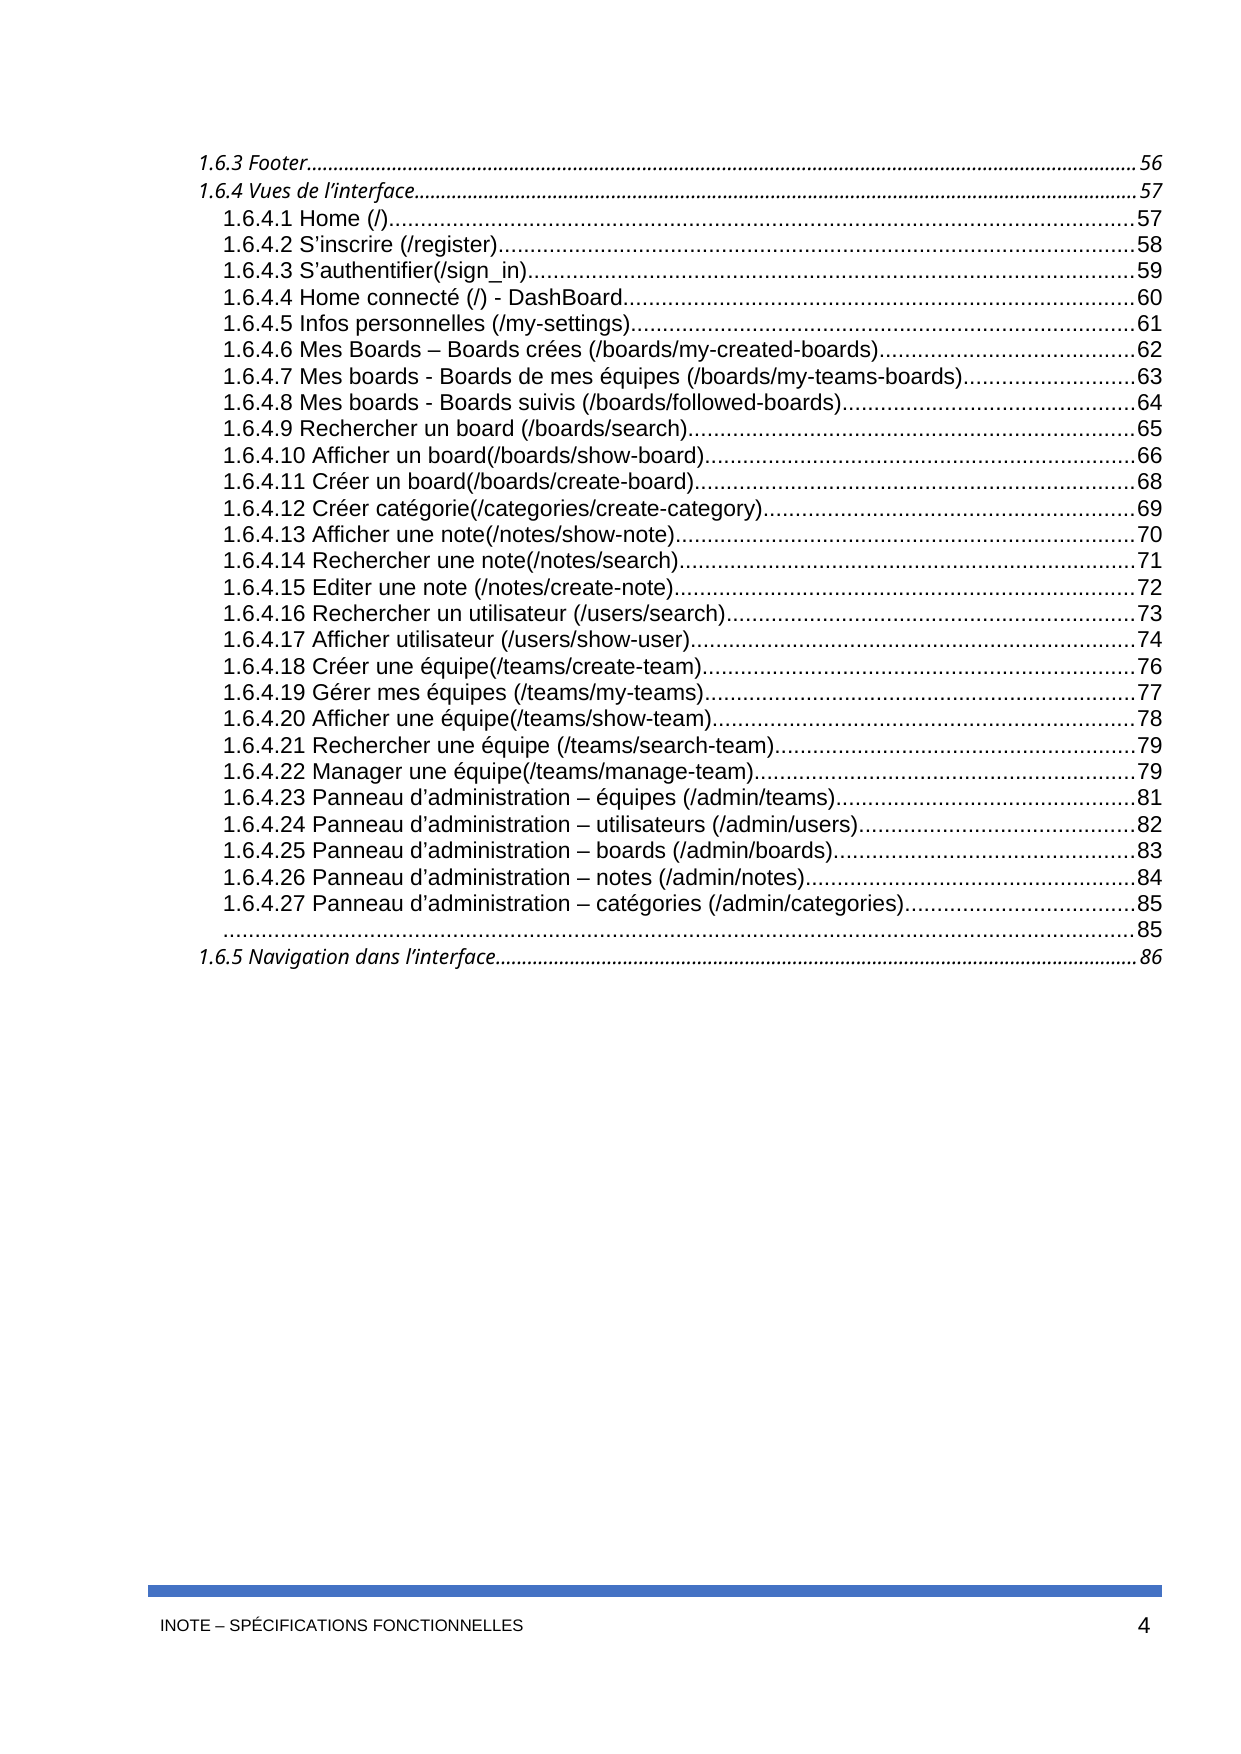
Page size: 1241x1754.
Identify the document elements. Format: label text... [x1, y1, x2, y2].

text 1.6.4.17 Afficher utilisateur (/users/show-user) 74 [223, 626, 1162, 653]
text 1.6.4.23 Panneau d’administration – équipes (/admin/teams) 81 [223, 784, 1162, 811]
text 1.6.4.2 S’inscrire (/register) 58 [223, 231, 1162, 257]
text 1.6.4.27 Panneau d’administration – catégories (/admin/categories) 85 [223, 890, 1162, 916]
text 1.6.4.6 Mes Boards – Boards crées (/boards/my-created-boards) 62 [223, 336, 1162, 363]
text 1.6.4.9 Rechercher un board (/boards/search) 65 [223, 415, 1162, 442]
text 1.6.4.25 Panneau d’administration – boards (/admin/boards) 83 [223, 837, 1162, 863]
text 1.6.4.12 Créer catégorie(/categories/create-category) 69 [223, 494, 1162, 521]
text 1.6.4.11 Créer un board(/boards/create-board) 68 [223, 468, 1162, 494]
text 85 [223, 916, 1162, 942]
text 1.6.4 Vues de l’interface 57 [198, 176, 1162, 204]
text 1.6.4.18 Créer une équipe(/teams/create-team) 76 [223, 653, 1162, 679]
text 1.6.4.5 Infos personnelles (/my-settings) 61 [223, 310, 1162, 336]
text 1.6.4.8 Mes boards - Boards suivis (/boards/followed-boards) 64 [223, 389, 1162, 415]
text 1.6.4.15 Editer une note (/notes/create-note) 72 [223, 573, 1162, 600]
text 1.6.4.21 Rechercher une équipe (/teams/search-team) 79 [223, 732, 1162, 758]
text 1.6.4.10 Afficher un board(/boards/show-board) 66 [223, 442, 1162, 468]
text 1.6.4.20 Afficher une équipe(/teams/show-team) 78 [223, 705, 1162, 732]
text 1.6.4.24 Panneau d’administration – utilisateurs (/admin/users) 82 [223, 811, 1162, 837]
text 1.6.4.7 Mes boards - Boards de mes équipes (/boards/my-teams-boards) 63 [223, 363, 1162, 389]
text 1.6.5 Navigation dans l’interface 86 [198, 942, 1162, 971]
text 1.6.4.19 Gérer mes équipes (/teams/my-teams) 77 [223, 679, 1162, 705]
text 1.6.4.16 Rechercher un utilisateur (/users/search) 73 [223, 600, 1162, 626]
text 1.6.4.14 Rechercher une note(/notes/search) 71 [223, 547, 1162, 573]
text 1.6.4.26 Panneau d’administration – notes (/admin/notes) 84 [223, 863, 1162, 890]
text 1.6.4.4 Home connecté (/) - DashBoard 60 [223, 284, 1162, 310]
text 1.6.4.13 Afficher une note(/notes/show-note) 70 [223, 521, 1162, 547]
text 1.6.4.1 Home (/) 57 [223, 204, 1162, 231]
text 1.6.3 Footer 56 [198, 148, 1162, 176]
text 1.6.4.3 S’authentifier(/sign_in) 59 [223, 257, 1162, 284]
text 1.6.4.22 Manager une équipe(/teams/manage-team) 79 [223, 758, 1162, 784]
